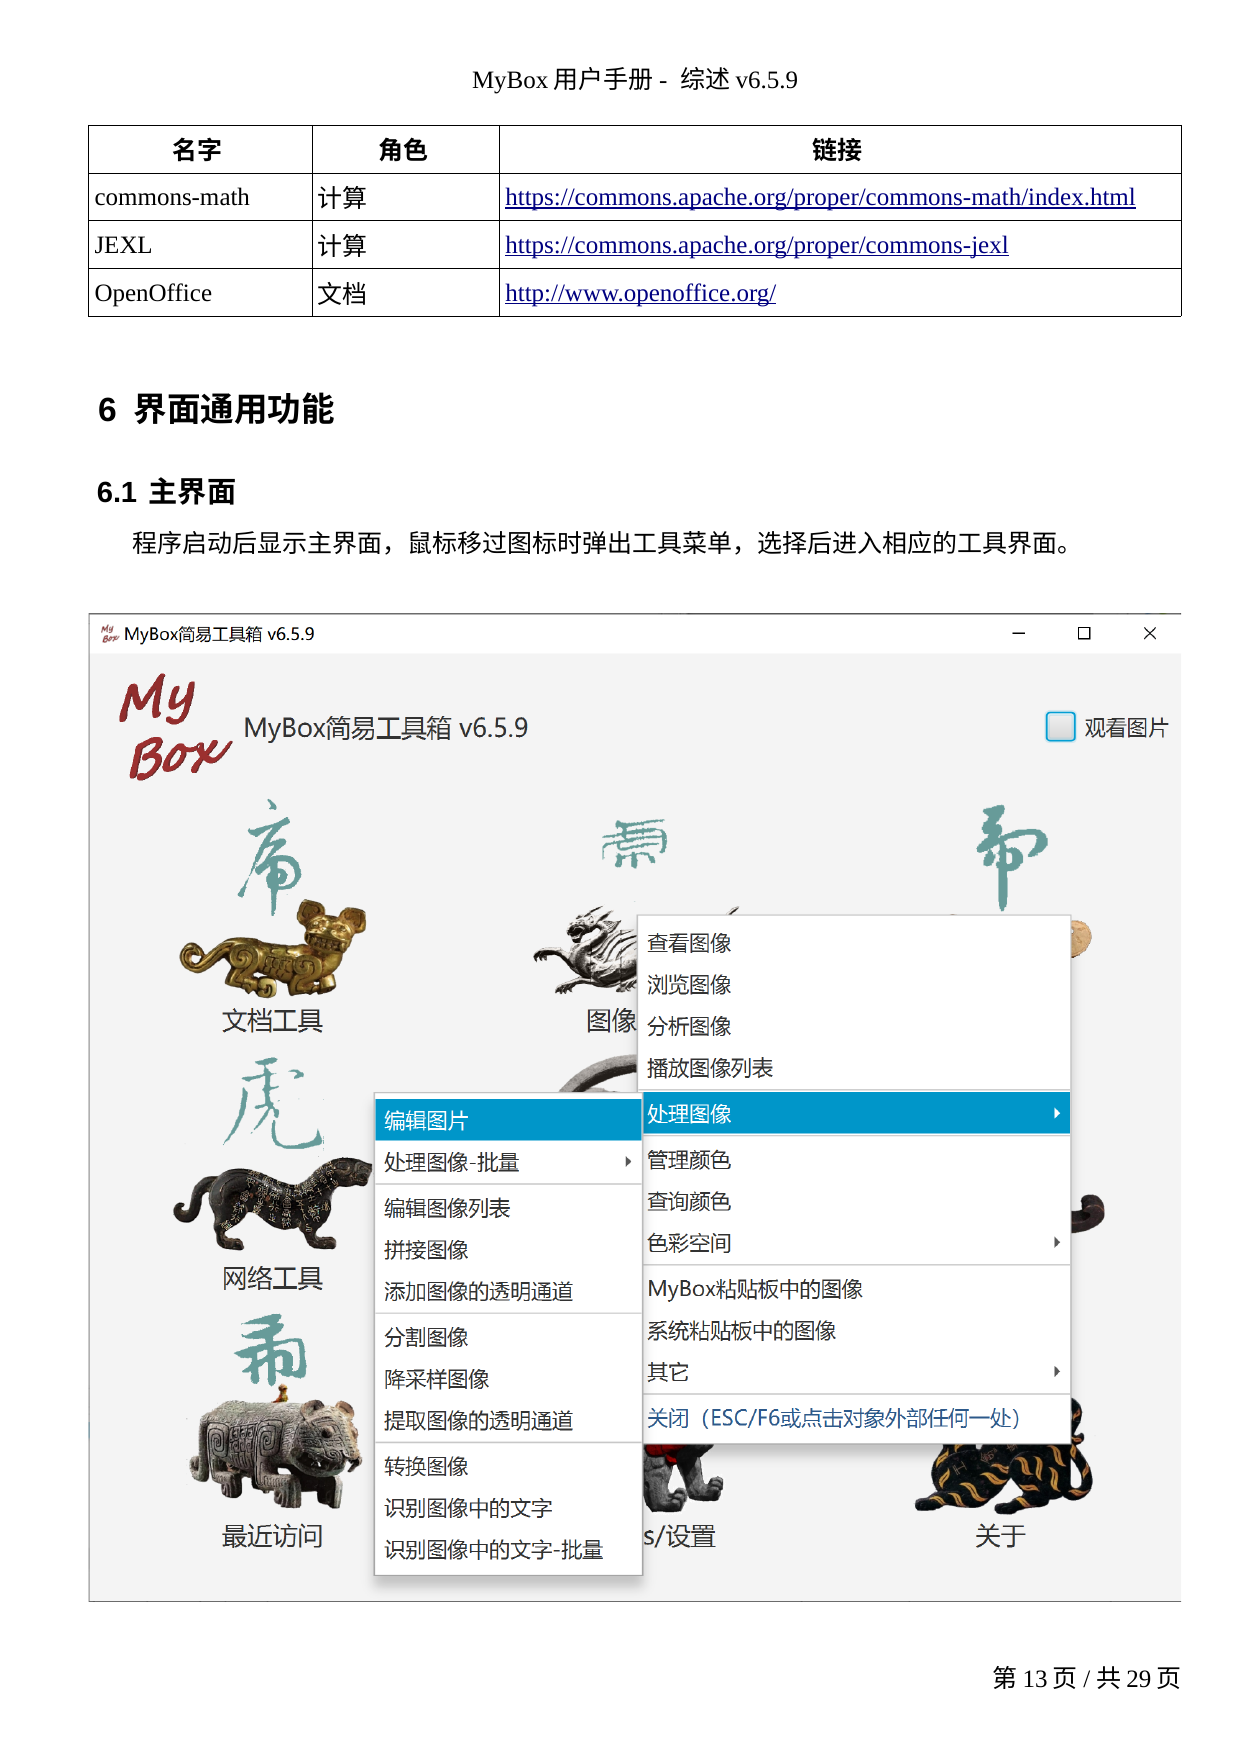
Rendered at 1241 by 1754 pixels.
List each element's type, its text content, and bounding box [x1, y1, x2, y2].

table_cell https://commons.apache.org/proper/commons-jexl [500, 221, 1181, 268]
subtitle 界面通用功能 [88, 382, 1181, 431]
table_header 角色 [313, 126, 499, 173]
table_cell https://commons.apache.org/proper/commons-math/index.html [500, 174, 1181, 220]
table_cell 计算 [313, 221, 499, 268]
picture [88, 613, 1182, 1602]
table_cell OpenOffice [89, 269, 312, 316]
table_cell 计算 [313, 174, 499, 220]
subtitle 主界面 [88, 468, 1181, 511]
table_cell http://www.openoffice.org/ [500, 269, 1181, 316]
table_cell commons-math [89, 174, 312, 220]
table_header 名字 [89, 126, 312, 173]
text 程序启动后显示主界面，鼠标移过图标时弹出工具菜单，选择后进入相应的工具界面。 [88, 523, 1181, 559]
table_cell JEXL [89, 221, 312, 268]
table_cell 文档 [313, 269, 499, 316]
table_header 链接 [500, 126, 1181, 173]
